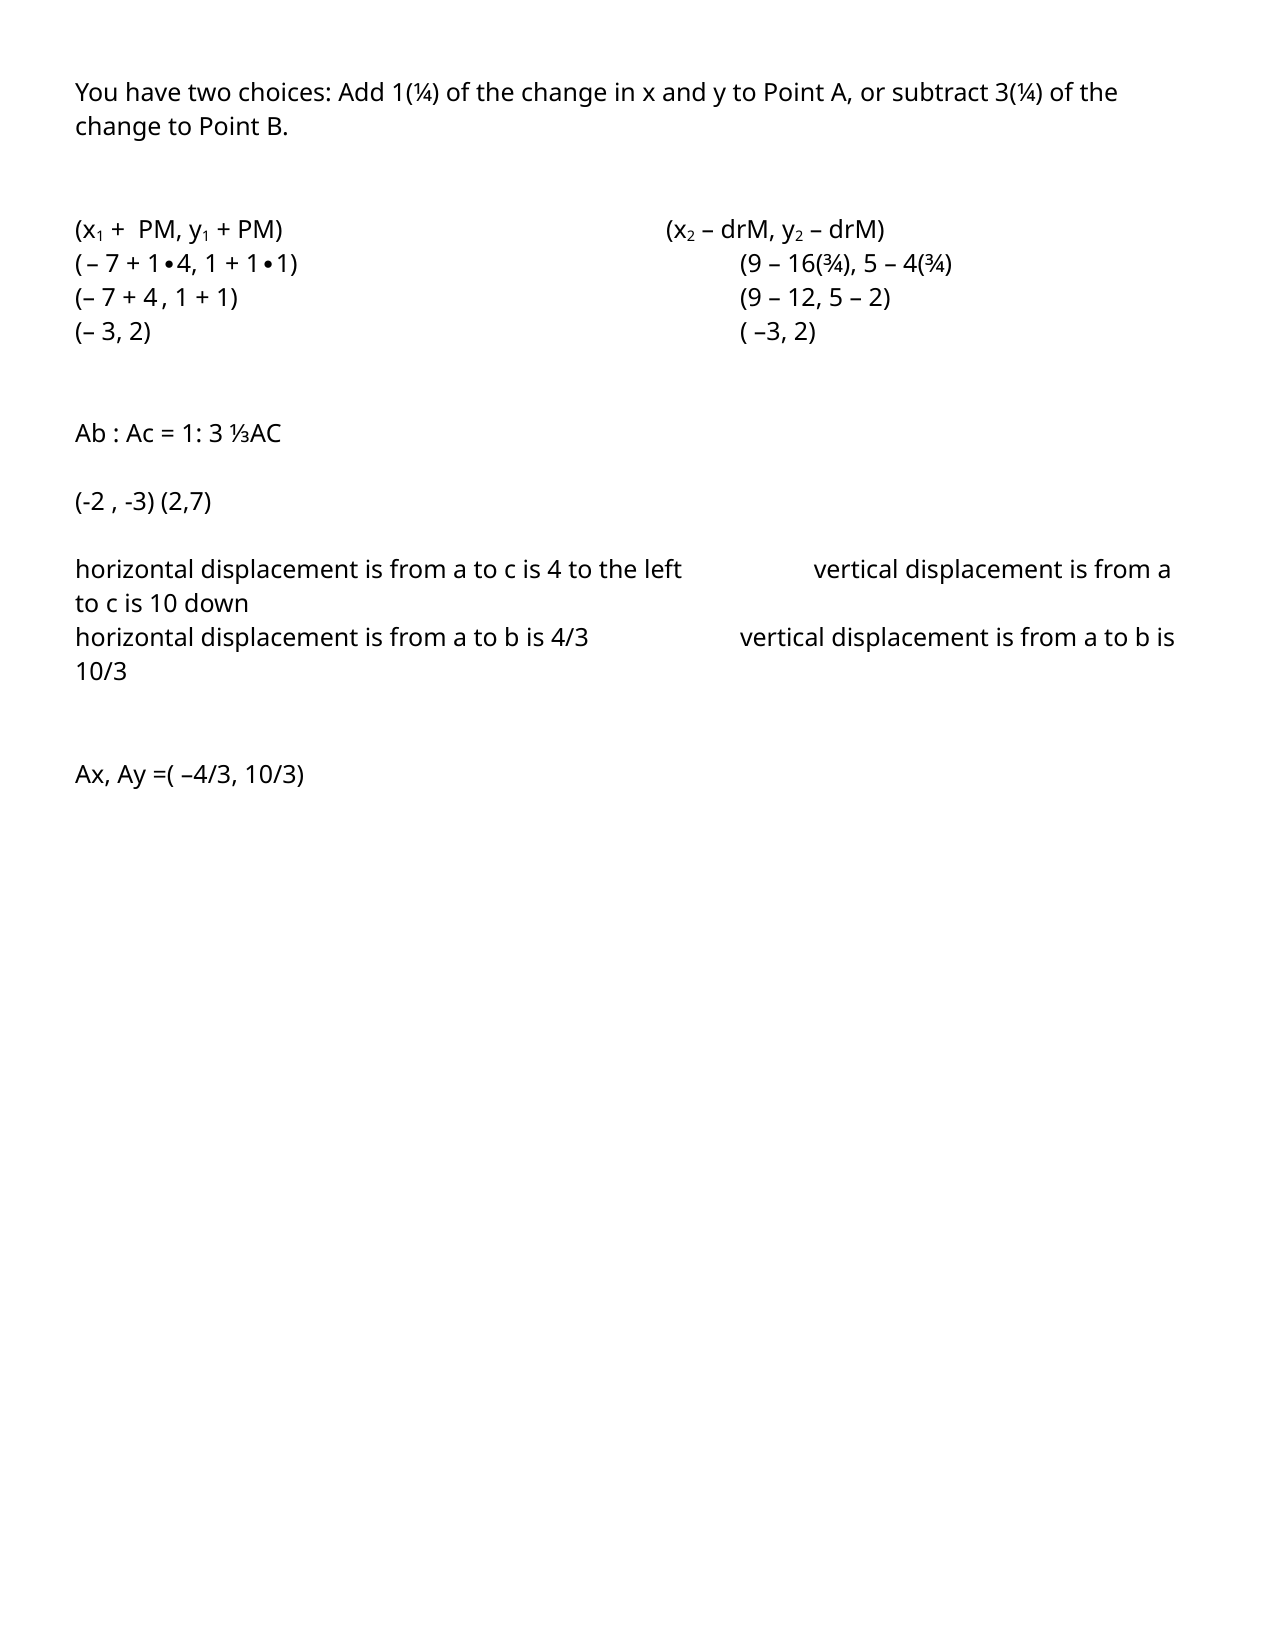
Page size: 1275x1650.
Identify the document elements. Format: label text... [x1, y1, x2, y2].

text (– 3, 2) ( –3, 2) [75, 313, 1200, 347]
text You have two choices: Add 1(¼) of the change in x and y to Point A, or subtract 3(¼) of the change to Point B. [75, 75, 1200, 143]
text Ax, Ay =( –4/3, 10/3) [75, 756, 1200, 790]
text horizontal displacement is from a to c is 4 to the left vertical displacement is from a to c is 10 down [75, 552, 1200, 620]
text (-2 , -3) (2,7) [75, 484, 1200, 518]
text (– 7 + 4 , 1 + 1) (9 – 12, 5 – 2) [75, 279, 1200, 313]
text horizontal displacement is from a to b is 4/3 vertical displacement is from a to b is 10/3 [75, 620, 1200, 688]
text (x1 + PM, y1 + PM) (x2 – drM, y2 – drM) [75, 211, 1200, 245]
text Ab : Ac = 1: 3 ⅓AC [75, 416, 1200, 450]
text ( – 7 + 1∙4, 1 + 1∙1) (9 – 16(¾), 5 – 4(¾) [75, 245, 1200, 279]
